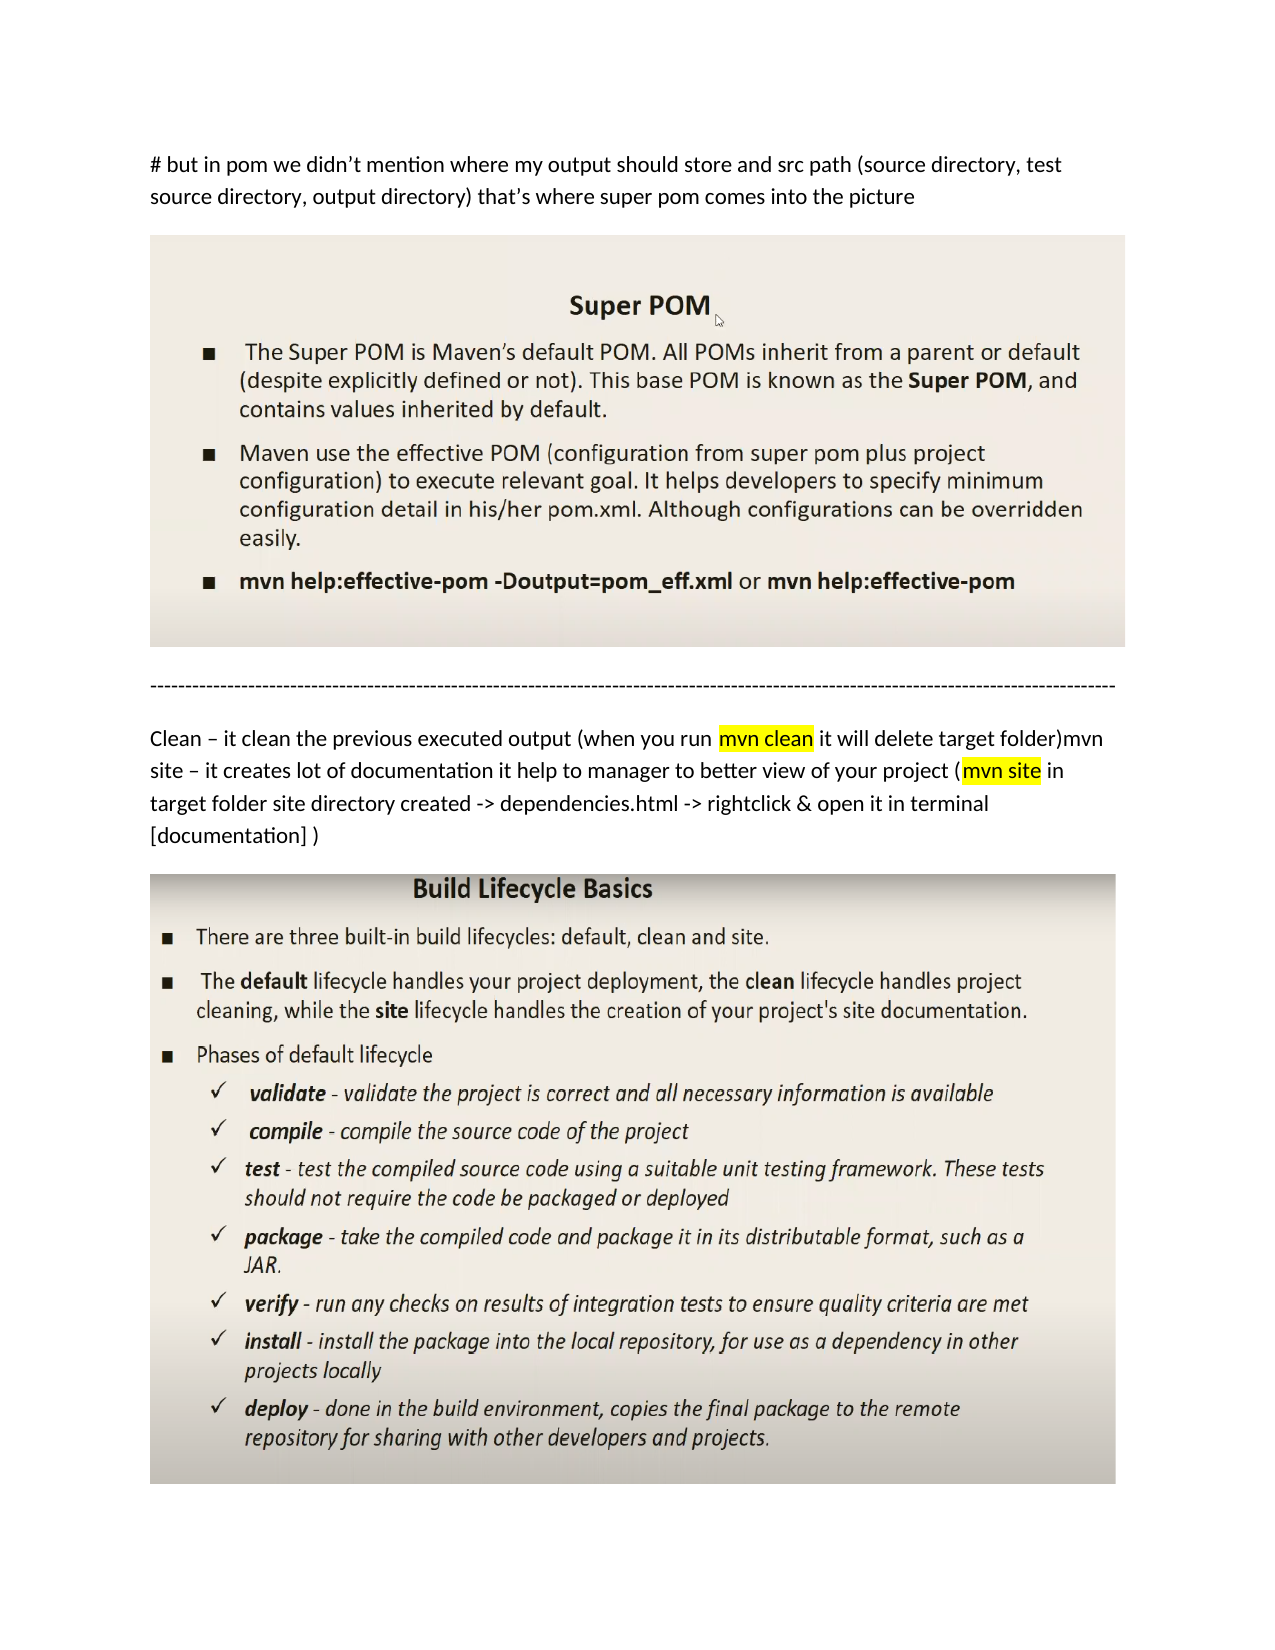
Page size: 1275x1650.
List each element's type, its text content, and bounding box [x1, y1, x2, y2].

text ------------------------------------------------------------------------------------------------------------------------------------------ [150, 671, 1125, 699]
text # but in pom we didn’t mention where my output should store and src path (source directory, test source directory, output directory) that’s where super pom comes into the picture [150, 150, 1125, 210]
text Clean – it clean the previous executed output (when you run mvn clean it will delete target folder)mvn site – it creates lot of documentation it help to manager to better view of your project (mvn site in target folder site directory created -> dependencies.html -> rightclick & open it in terminal [documentation] ) [150, 724, 1125, 849]
